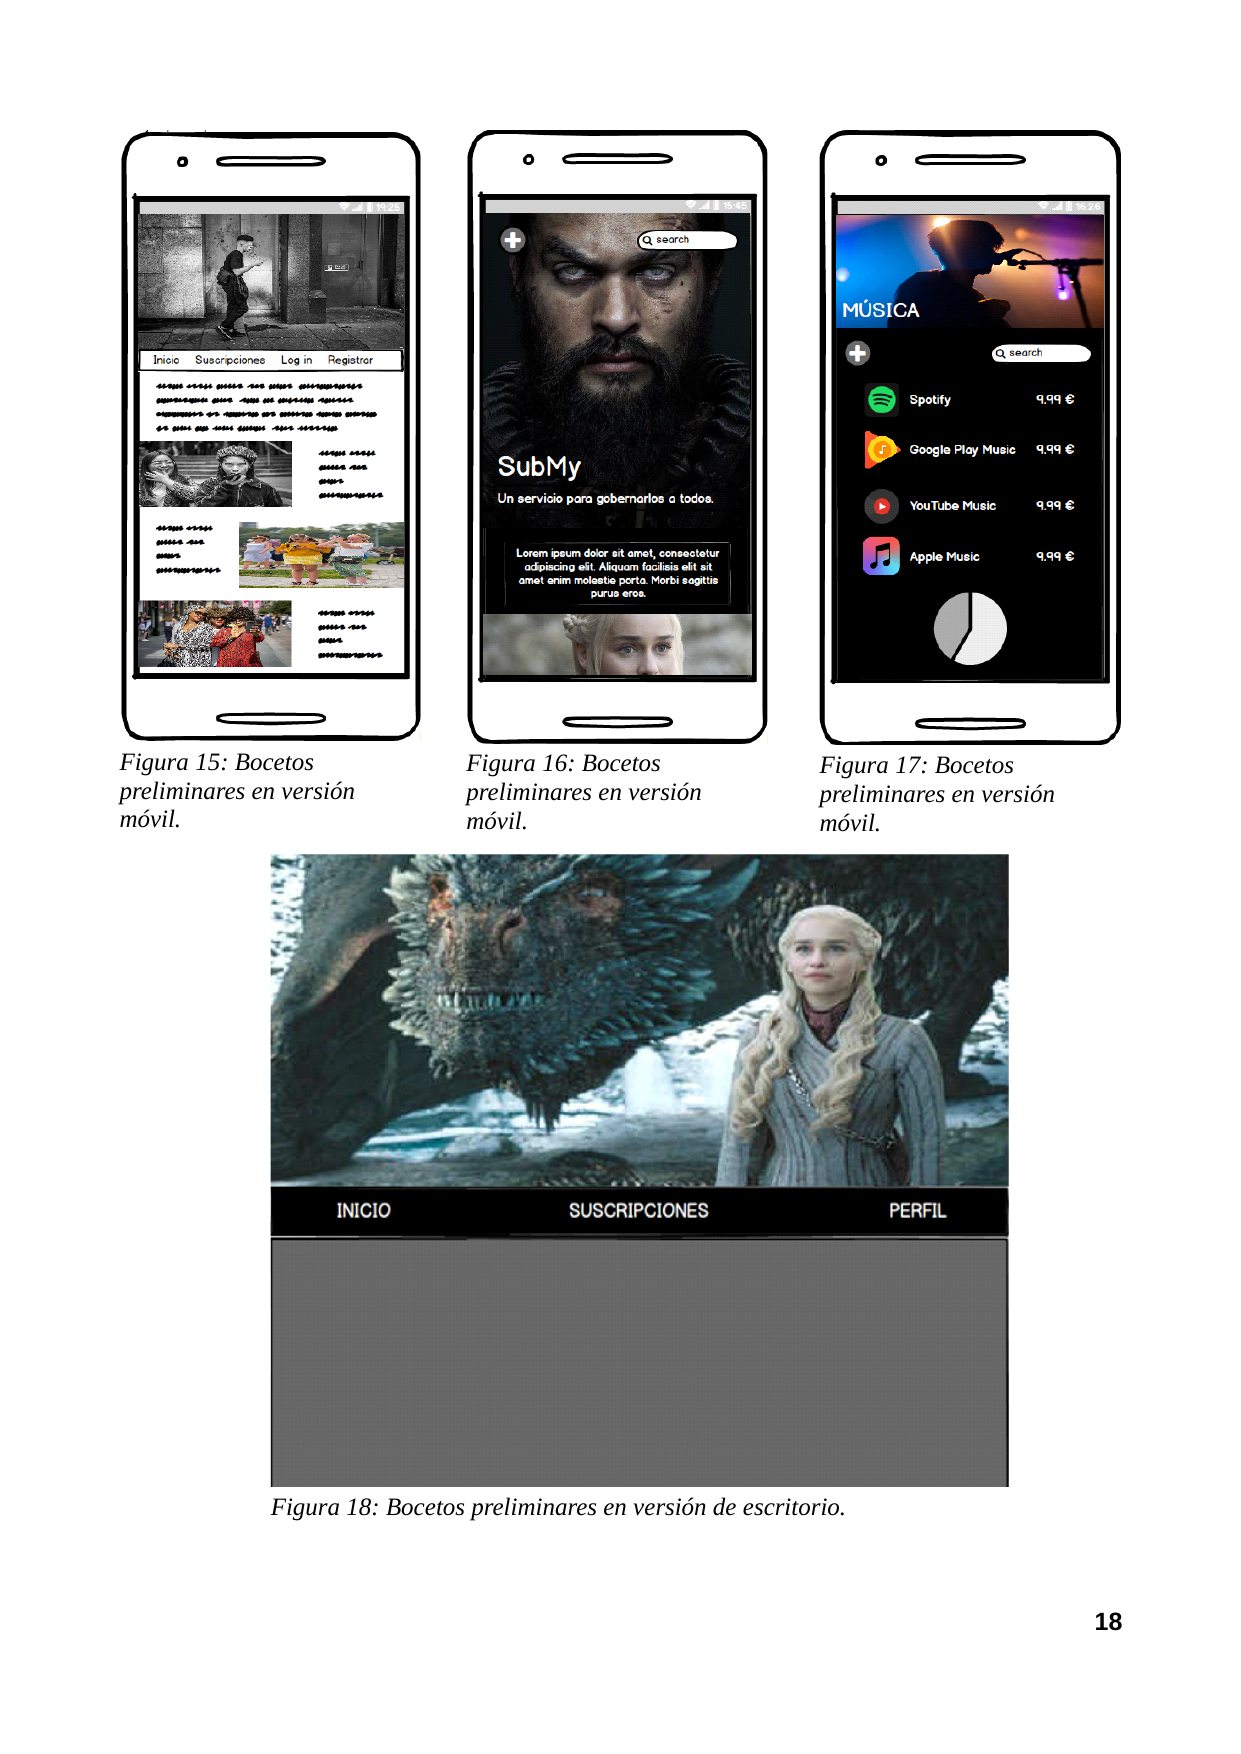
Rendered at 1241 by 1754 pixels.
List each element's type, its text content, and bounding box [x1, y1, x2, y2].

picture [119, 130, 421, 742]
text Figura 17: Bocetos preliminares en versión móvil. [819, 745, 1121, 836]
picture [466, 130, 768, 744]
text Figura 16: Bocetos preliminares en versión móvil. [466, 744, 768, 835]
text Figura 18: Bocetos preliminares en versión de escritorio. [271, 1487, 1009, 1521]
text Figura 15: Bocetos preliminares en versión móvil. [119, 742, 421, 833]
picture [819, 130, 1121, 745]
picture [270, 853, 1010, 1487]
